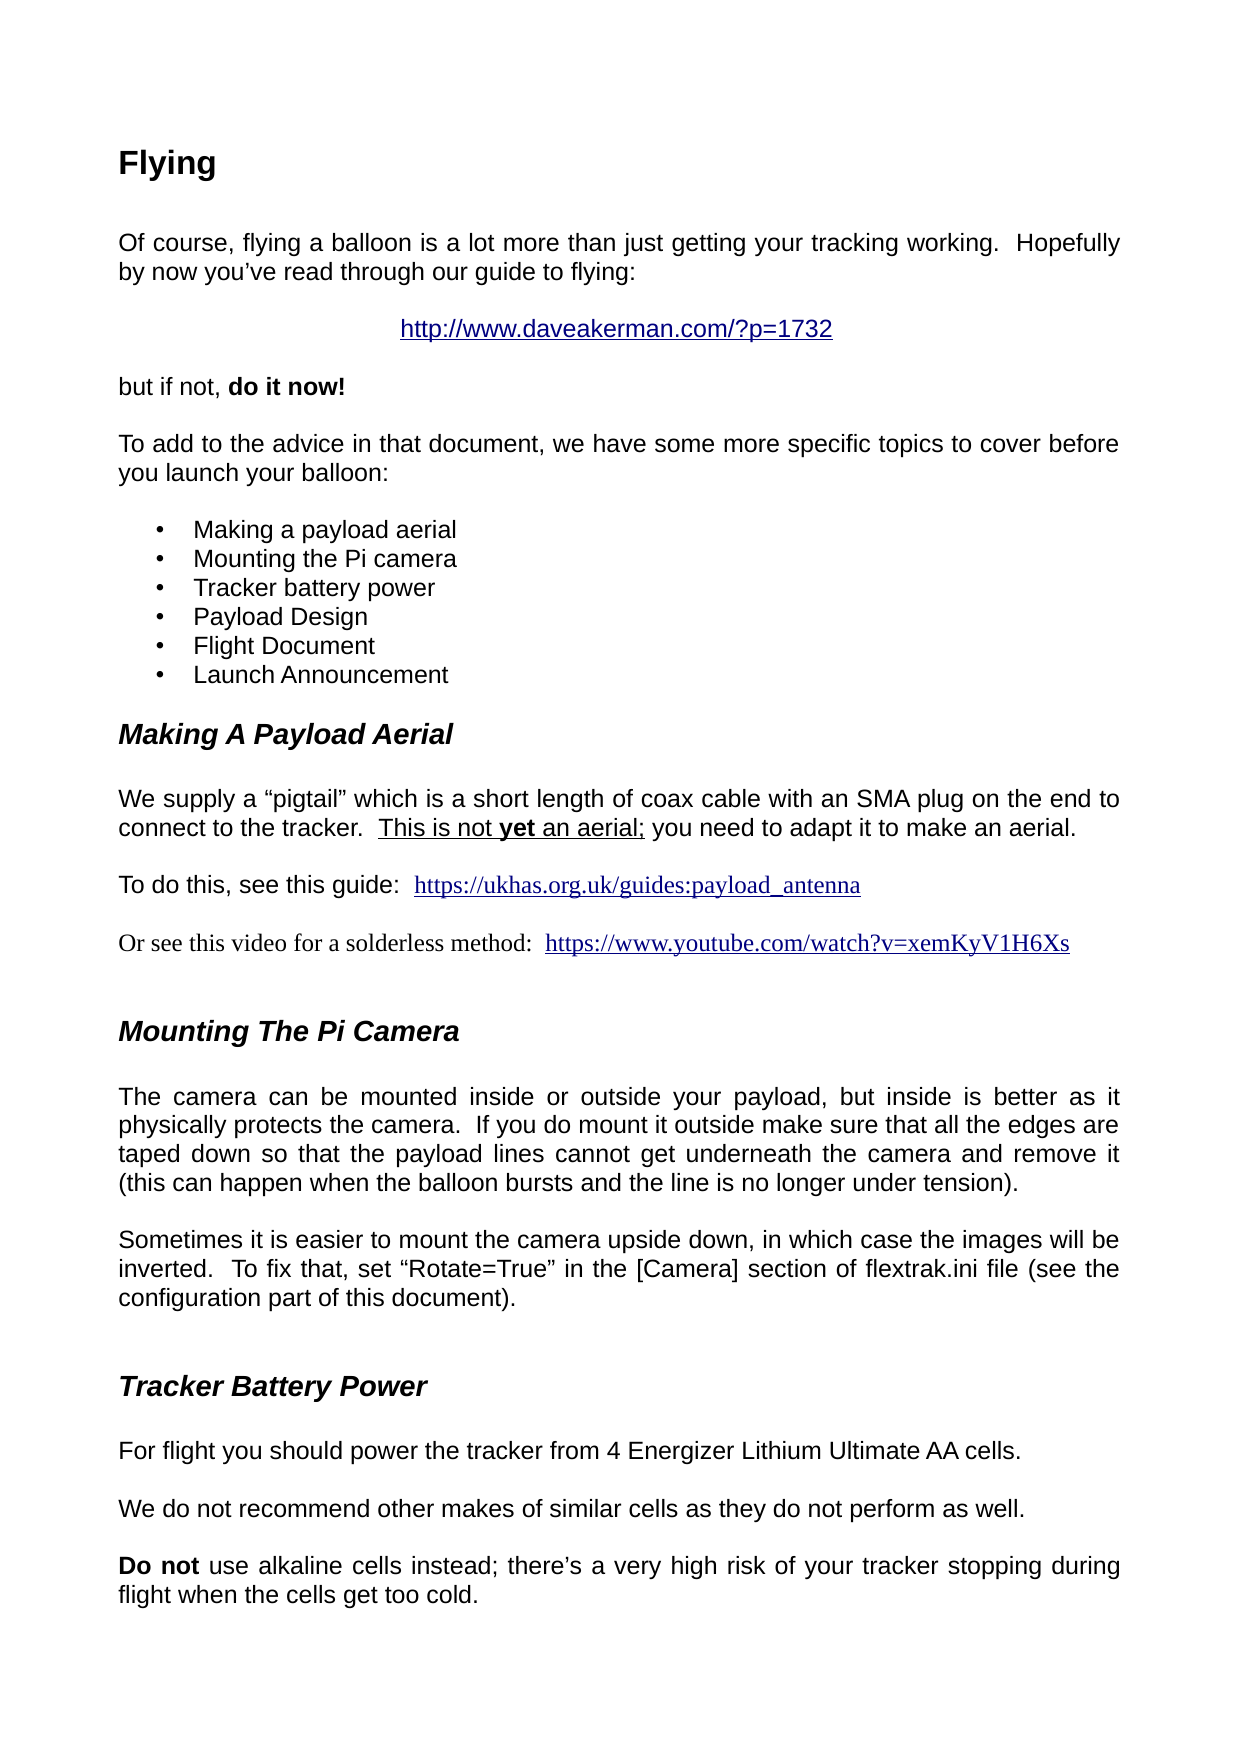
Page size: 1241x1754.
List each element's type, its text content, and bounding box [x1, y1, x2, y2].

list Mounting the Pi camera [156, 544, 1122, 573]
text The camera can be mounted inside or outside your payload, but inside is better as it physically protects the camera. If you do mount it outside make sure that all the edges are taped down so that the payload lines cannot get underneath the camera and remove it (this can happen when the balloon bursts and the line is no longer under tension). [118, 1081, 1122, 1196]
subtitle Flying [118, 143, 1122, 182]
text To add to the advice in that document, we have some more specific topics to cover before you launch your balloon: [118, 429, 1122, 487]
text http://www.daveakerman.com/?p=1732 [118, 314, 1122, 343]
text For flight you should power the tracker from 4 Energizer Lithium Ultimate AA cells. [118, 1436, 1122, 1465]
list Tracker battery power [156, 573, 1122, 602]
list Launch Announcement [156, 659, 1122, 688]
text Do not use alkaline cells instead; there’s a very high risk of your tracker stopping during flight when the cells get too cold. [118, 1551, 1122, 1608]
list Payload Design [156, 602, 1122, 631]
text Of course, flying a balloon is a lot more than just getting your tracking working. Hopefully by now you’ve read through our guide to flying: [118, 228, 1122, 285]
text Or see this video for a solderless method: https://www.youtube.com/watch?v=xemKyV1H6Xs [118, 928, 1122, 957]
text We supply a “pigtail” which is a short length of coax cable with an SMA plug on the end to connect to the tracker. This is not yet an aerial; you need to adapt it to make an aerial. [118, 784, 1122, 842]
list Flight Document [156, 631, 1122, 659]
text but if not, do it now! [118, 372, 1122, 400]
text Mounting The Pi Camera [118, 1014, 1122, 1048]
text Making A Payload Aerial [118, 717, 1122, 751]
text To do this, see this guide: https://ukhas.org.uk/guides:payload_antenna [118, 871, 1122, 899]
list Making a payload aerial [156, 515, 1122, 544]
text Sometimes it is easier to mount the camera upside down, in which case the images will be inverted. To fix that, set “Rotate=True” in the [Camera] section of flextrak.ini file (see the configuration part of this document). [118, 1225, 1122, 1311]
text Tracker Battery Power [118, 1369, 1122, 1402]
text We do not recommend other makes of similar cells as they do not perform as well. [118, 1493, 1122, 1522]
